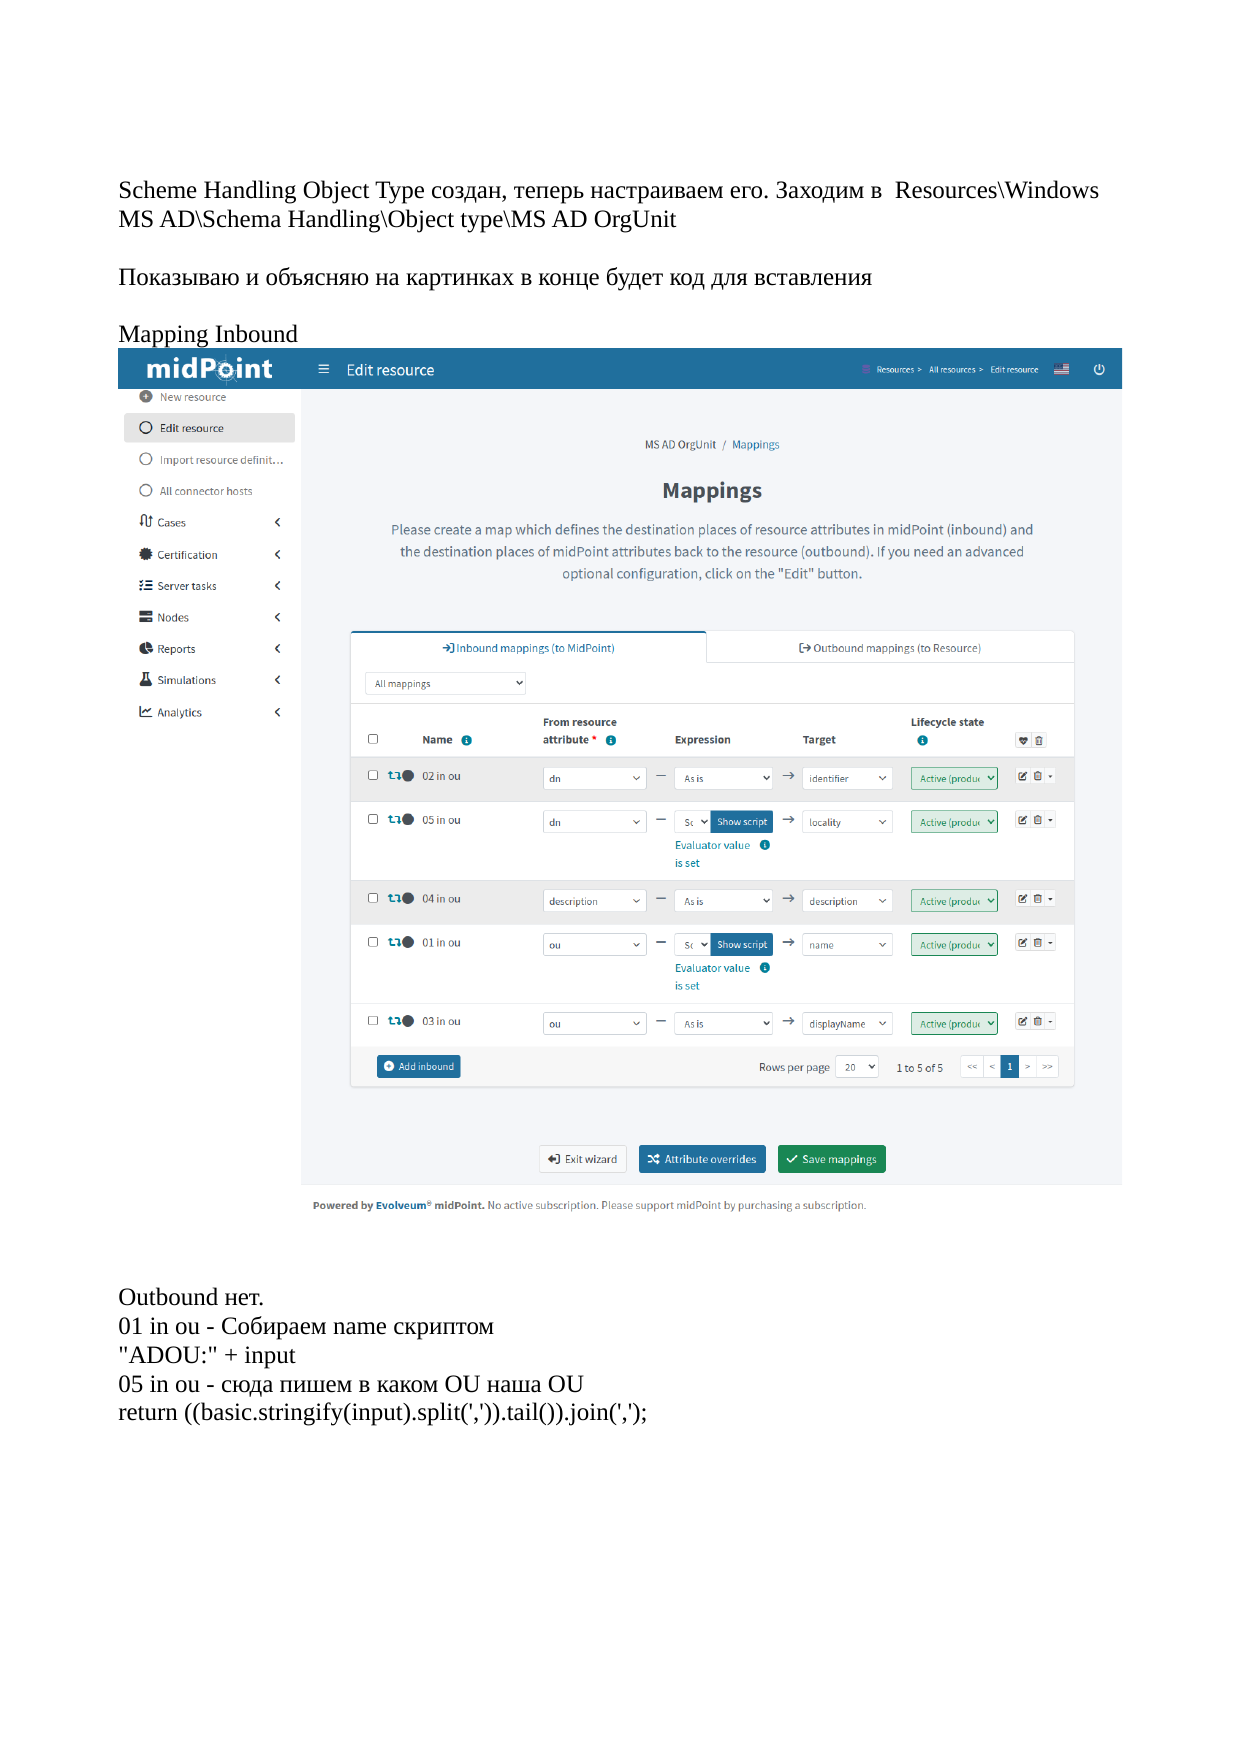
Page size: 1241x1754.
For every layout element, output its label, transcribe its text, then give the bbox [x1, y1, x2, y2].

text return ((basic.stringify(input).split(',')).tail()).join(','); [118, 1397, 1122, 1426]
text Scheme Handling Object Type создан, теперь настраиваем его. Заходим в Resources\Windows MS AD\Schema Handling\Object type\MS AD OrgUnit [118, 176, 1122, 233]
text "ADOU:" + input [118, 1340, 1122, 1369]
text 01 in ou - Собираем name скриптом [118, 1311, 1122, 1340]
text Outbound нет. [118, 1282, 1122, 1311]
text 05 in ou - сюда пишем в каком OU наша OU [118, 1369, 1122, 1397]
picture [118, 348, 1123, 1225]
text Показываю и объясняю на картинках в конце будет код для вставления [118, 262, 1122, 291]
text Mapping Inbound [118, 319, 1122, 348]
